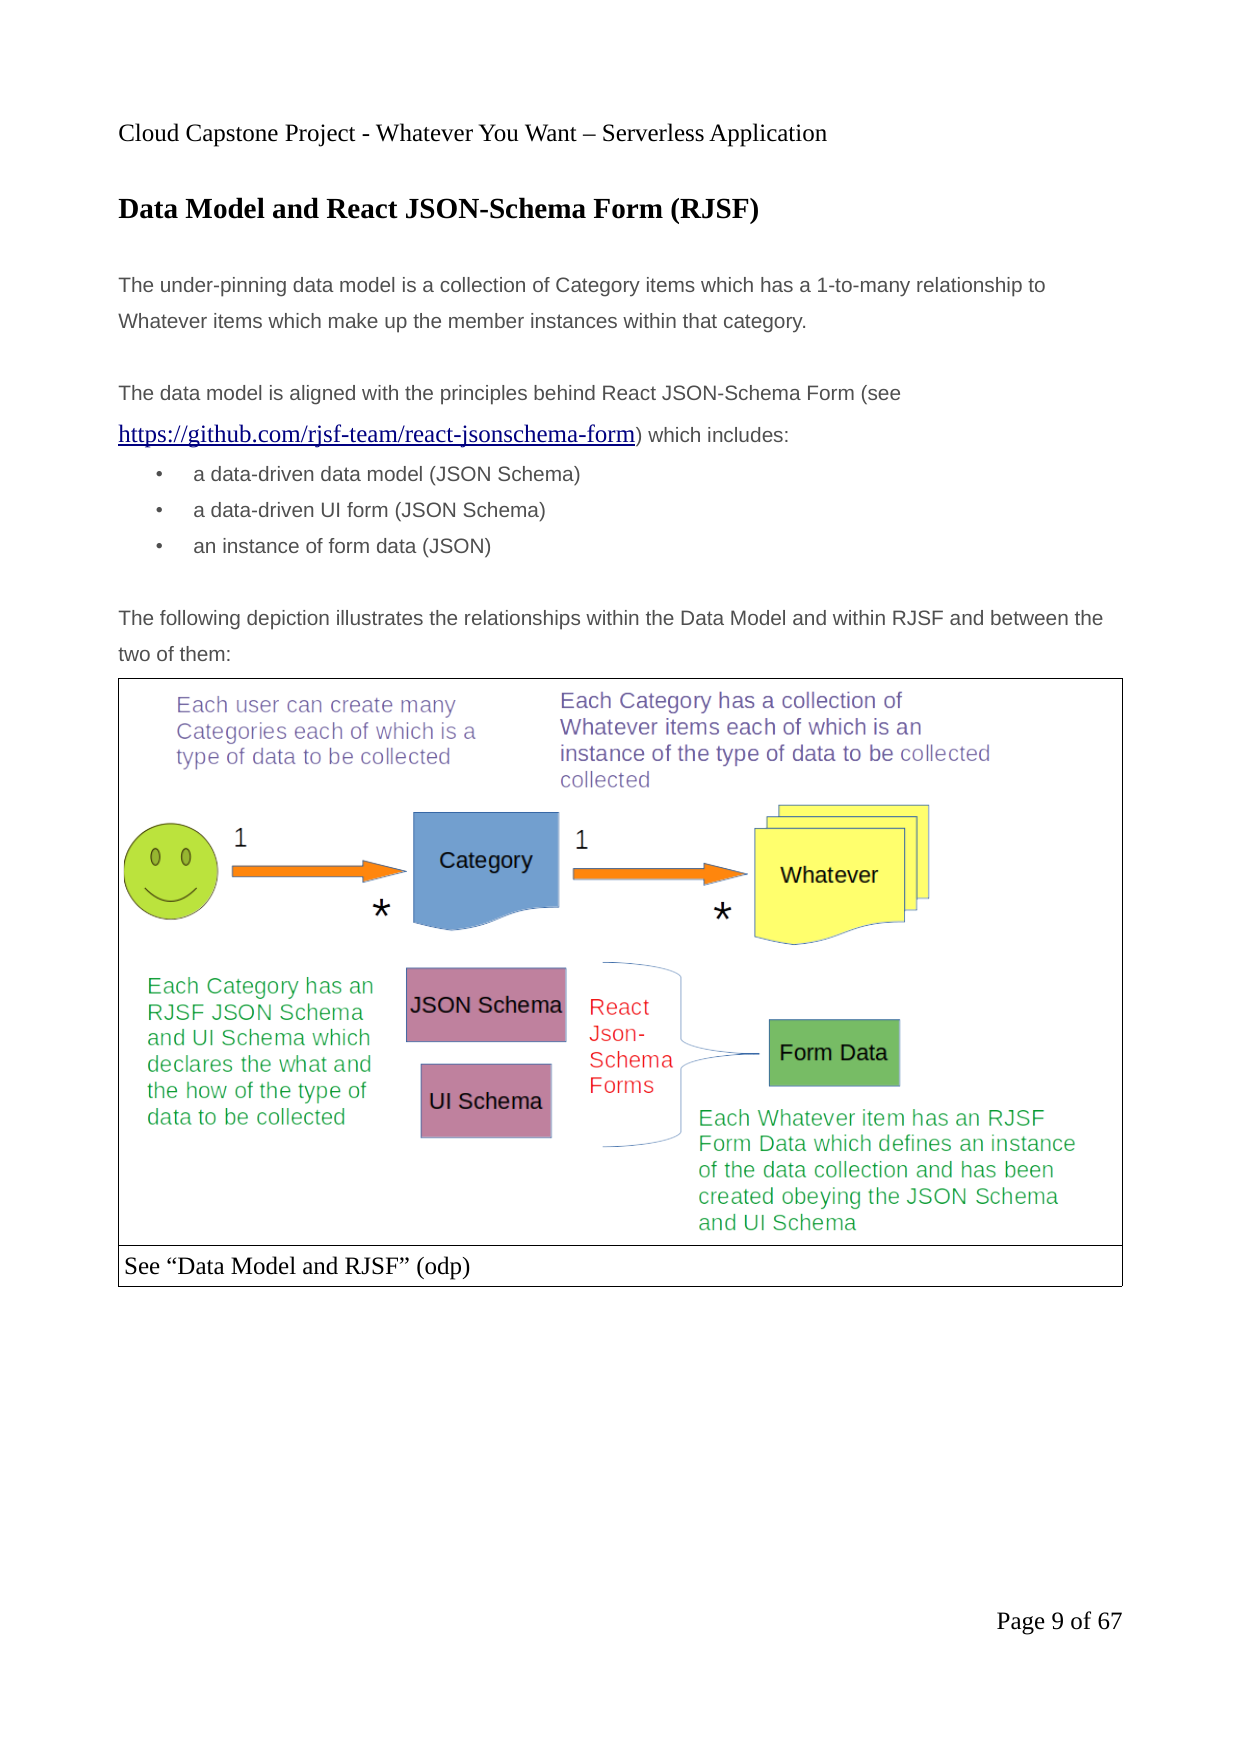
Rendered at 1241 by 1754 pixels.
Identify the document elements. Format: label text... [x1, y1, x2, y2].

picture [123, 683, 1110, 1240]
text The under-pinning data model is a collection of Category items which has a 1-to-many relationship to Whatever items which make up the member instances within that category. [118, 273, 1122, 333]
text The data model is aligned with the principles behind React JSON-Schema Form (see https://github.com/rjsf-team/react-jsonschema-form) which includes: [118, 381, 1122, 448]
list a data-driven UI form (JSON Schema) [156, 498, 1122, 522]
text The following depiction illustrates the relationships within the Data Model and within RJSF and between the two of them: [118, 606, 1122, 666]
table_header [119, 679, 1122, 1245]
list a data-driven data model (JSON Schema) [156, 462, 1122, 486]
table_cell See “Data Model and RJSF” (odp) [119, 1246, 1122, 1286]
list an instance of form data (JSON) [156, 534, 1122, 558]
subtitle Data Model and React JSON-Schema Form (RJSF) [118, 191, 1122, 224]
